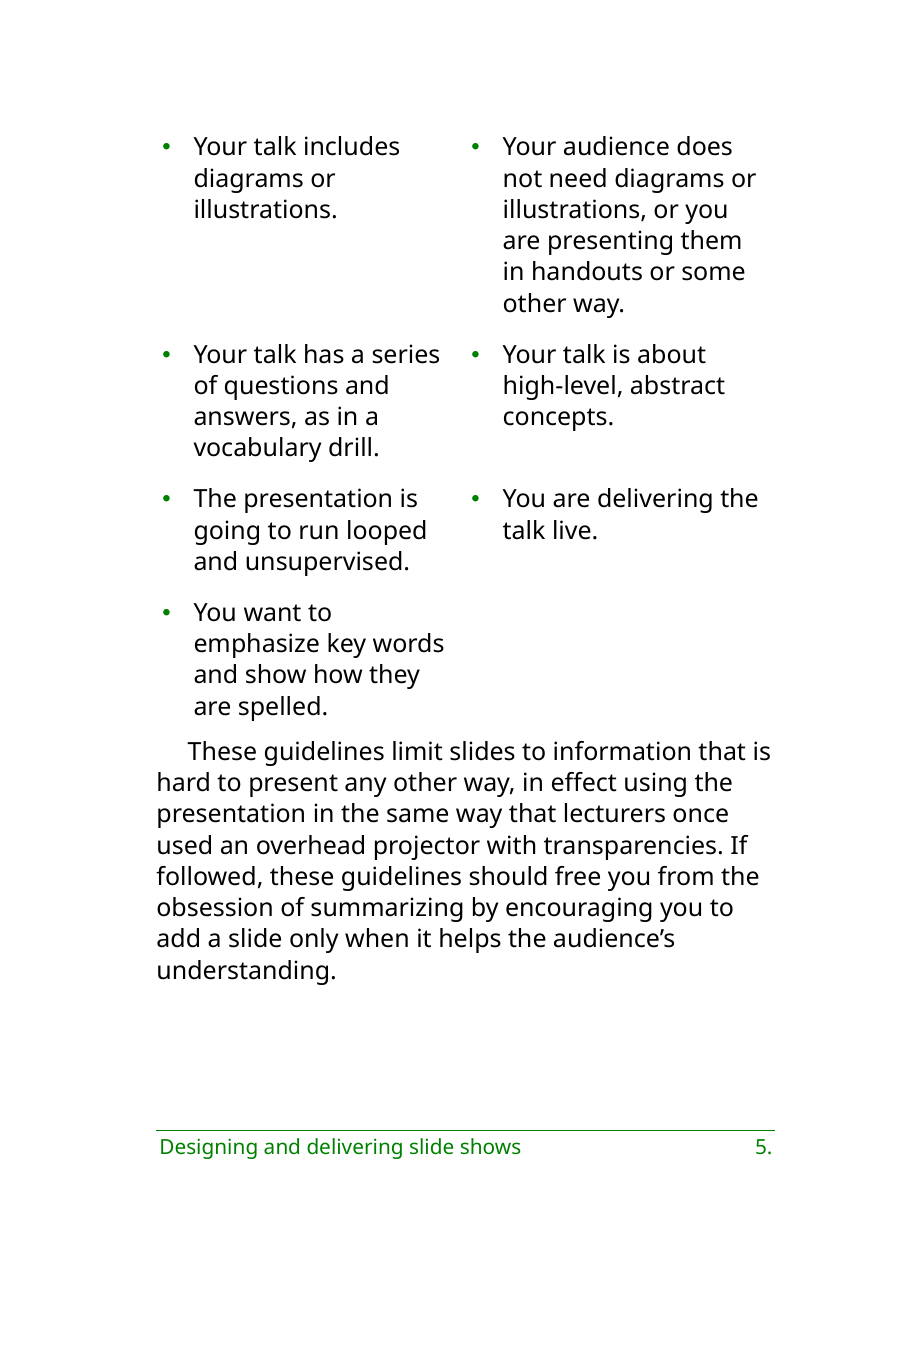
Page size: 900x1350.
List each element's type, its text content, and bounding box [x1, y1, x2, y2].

table_cell [466, 591, 775, 735]
text These guidelines limit slides to information that is hard to present any other way, in effect using the presentation in the same way that lecturers once used an overhead projector with transparencies. If followed, these guidelines should free you from the obsession of summarizing by encouraging you to add a slide only when it helps the audience’s understanding. [156, 735, 775, 985]
table_cell You are delivering the talk live. [466, 477, 775, 591]
table_cell The presentation is going to run looped and unsupervised. [156, 477, 466, 591]
table_cell Your talk has a series of questions and answers, as in a vocabulary drill. [156, 332, 466, 477]
table_cell Your talk includes diagrams or illustrations. [156, 125, 466, 332]
table_cell Your talk is about high-level, abstract concepts. [466, 332, 775, 477]
table_cell Your audience does not need diagrams or illustrations, or you are presenting them in handouts or some other way. [466, 125, 775, 332]
table_cell You want to emphasize key words and show how they are spelled. [156, 591, 466, 735]
